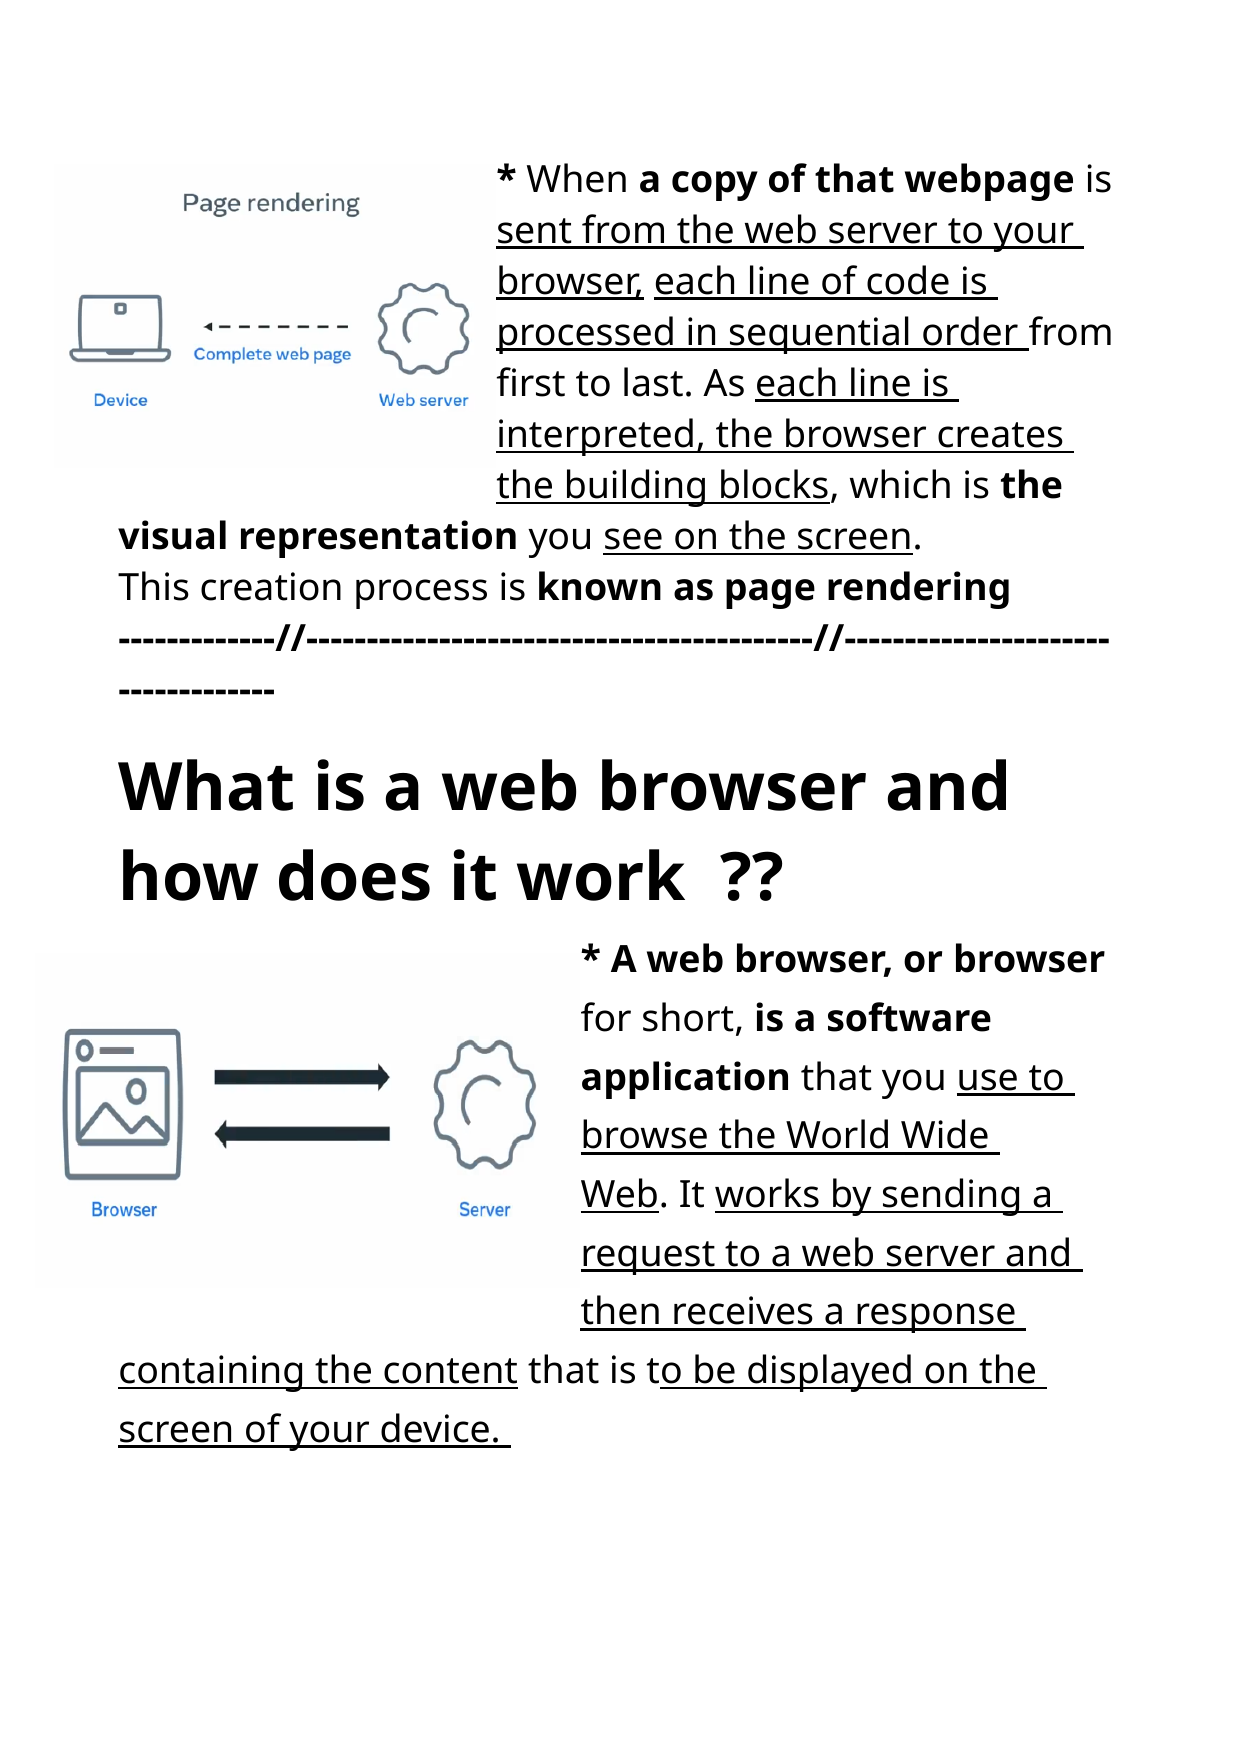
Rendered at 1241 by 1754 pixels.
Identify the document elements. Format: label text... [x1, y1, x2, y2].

text This creation process is known as page rendering [118, 561, 1122, 612]
text -------------//------------------------------------------//----------------------------------- [118, 612, 1122, 714]
text * A web browser, or browser for short, is a software application that you use to browse the World Wide Web. It works by sending a request to a web server and then receives a response containing the content that is to be displayed on the screen of your device. [118, 933, 1122, 1453]
subtitle What is a web browser and how does it work ?? [118, 739, 1122, 920]
picture [35, 953, 581, 1288]
text * When a copy of that webpage is sent from the web server to your browser, each line of code is processed in sequential order from first to last. As each line is interpreted, the browser creates the building blocks, which is the visual representation you see on the screen. [118, 152, 1122, 561]
picture [54, 158, 496, 468]
